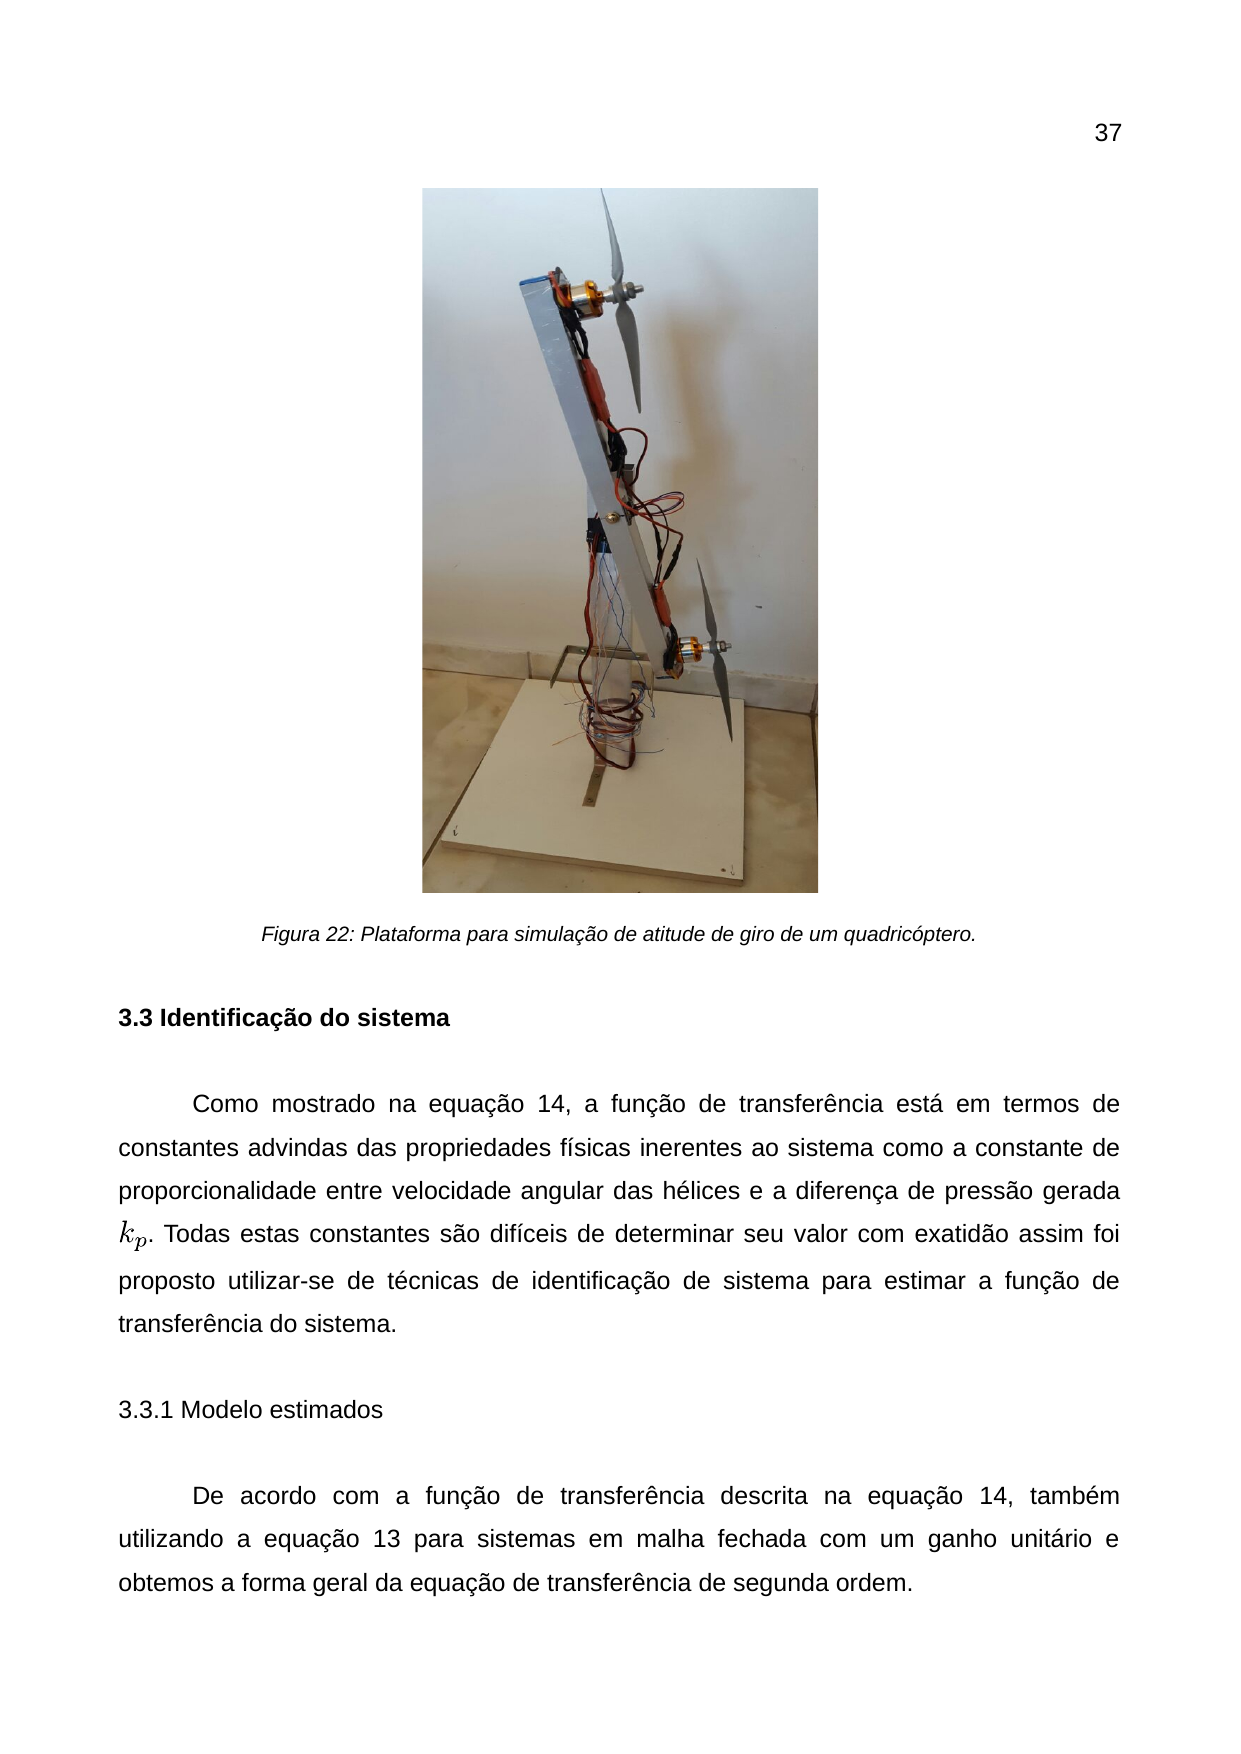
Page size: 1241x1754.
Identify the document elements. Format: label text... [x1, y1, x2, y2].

text De acordo com a função de transferência descrita na equação 14, também utilizando a equação 13 para sistemas em malha fechada com um ganho unitário e obtemos a forma geral da equação de transferência de segunda ordem. [118, 1481, 1122, 1596]
text Figura 22: Plataforma para simulação de atitude de giro de um quadricóptero. [260, 922, 980, 946]
picture [422, 188, 819, 893]
subtitle 3.3 Identificação do sistema [118, 1003, 1122, 1032]
text Como mostrado na equação 14, a função de transferência está em termos de constantes advindas das propriedades físicas inerentes ao sistema como a constante de proporcionalidade entre velocidade angular das hélices e a diferença de pressão gerada . Todas estas constantes são difíceis de determinar seu valor com exatidão assim foi proposto utilizar-se de técnicas de identificação de sistema para estimar a função de transferência do sistema. [118, 1089, 1122, 1337]
text 3.3.1 Modelo estimados [118, 1395, 1122, 1424]
